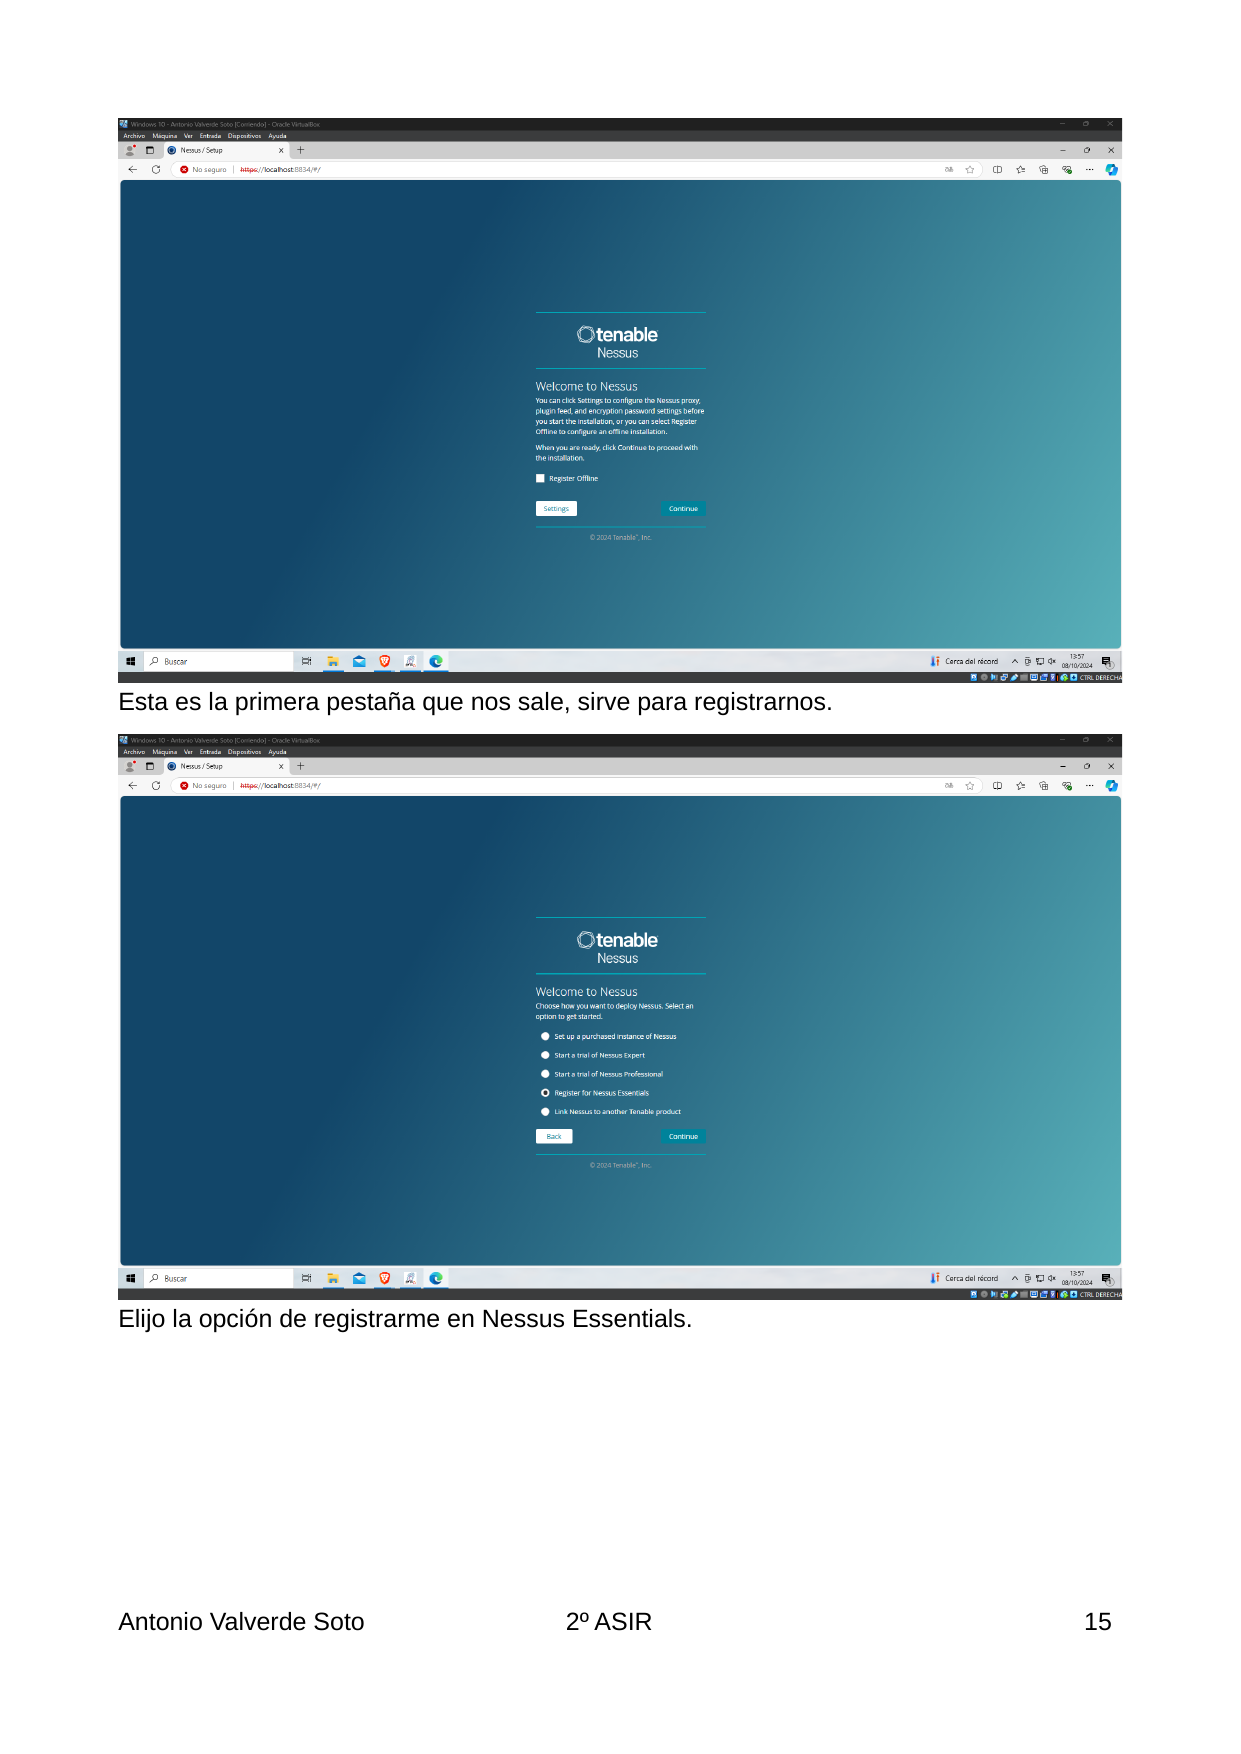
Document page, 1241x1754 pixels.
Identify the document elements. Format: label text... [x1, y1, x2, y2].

text Elijo la opción de registrarme en Nessus Essentials. [118, 1300, 1122, 1332]
picture [118, 118, 1123, 683]
picture [118, 734, 1123, 1300]
text Esta es la primera pestaña que nos sale, sirve para registrarnos. [118, 683, 1122, 716]
